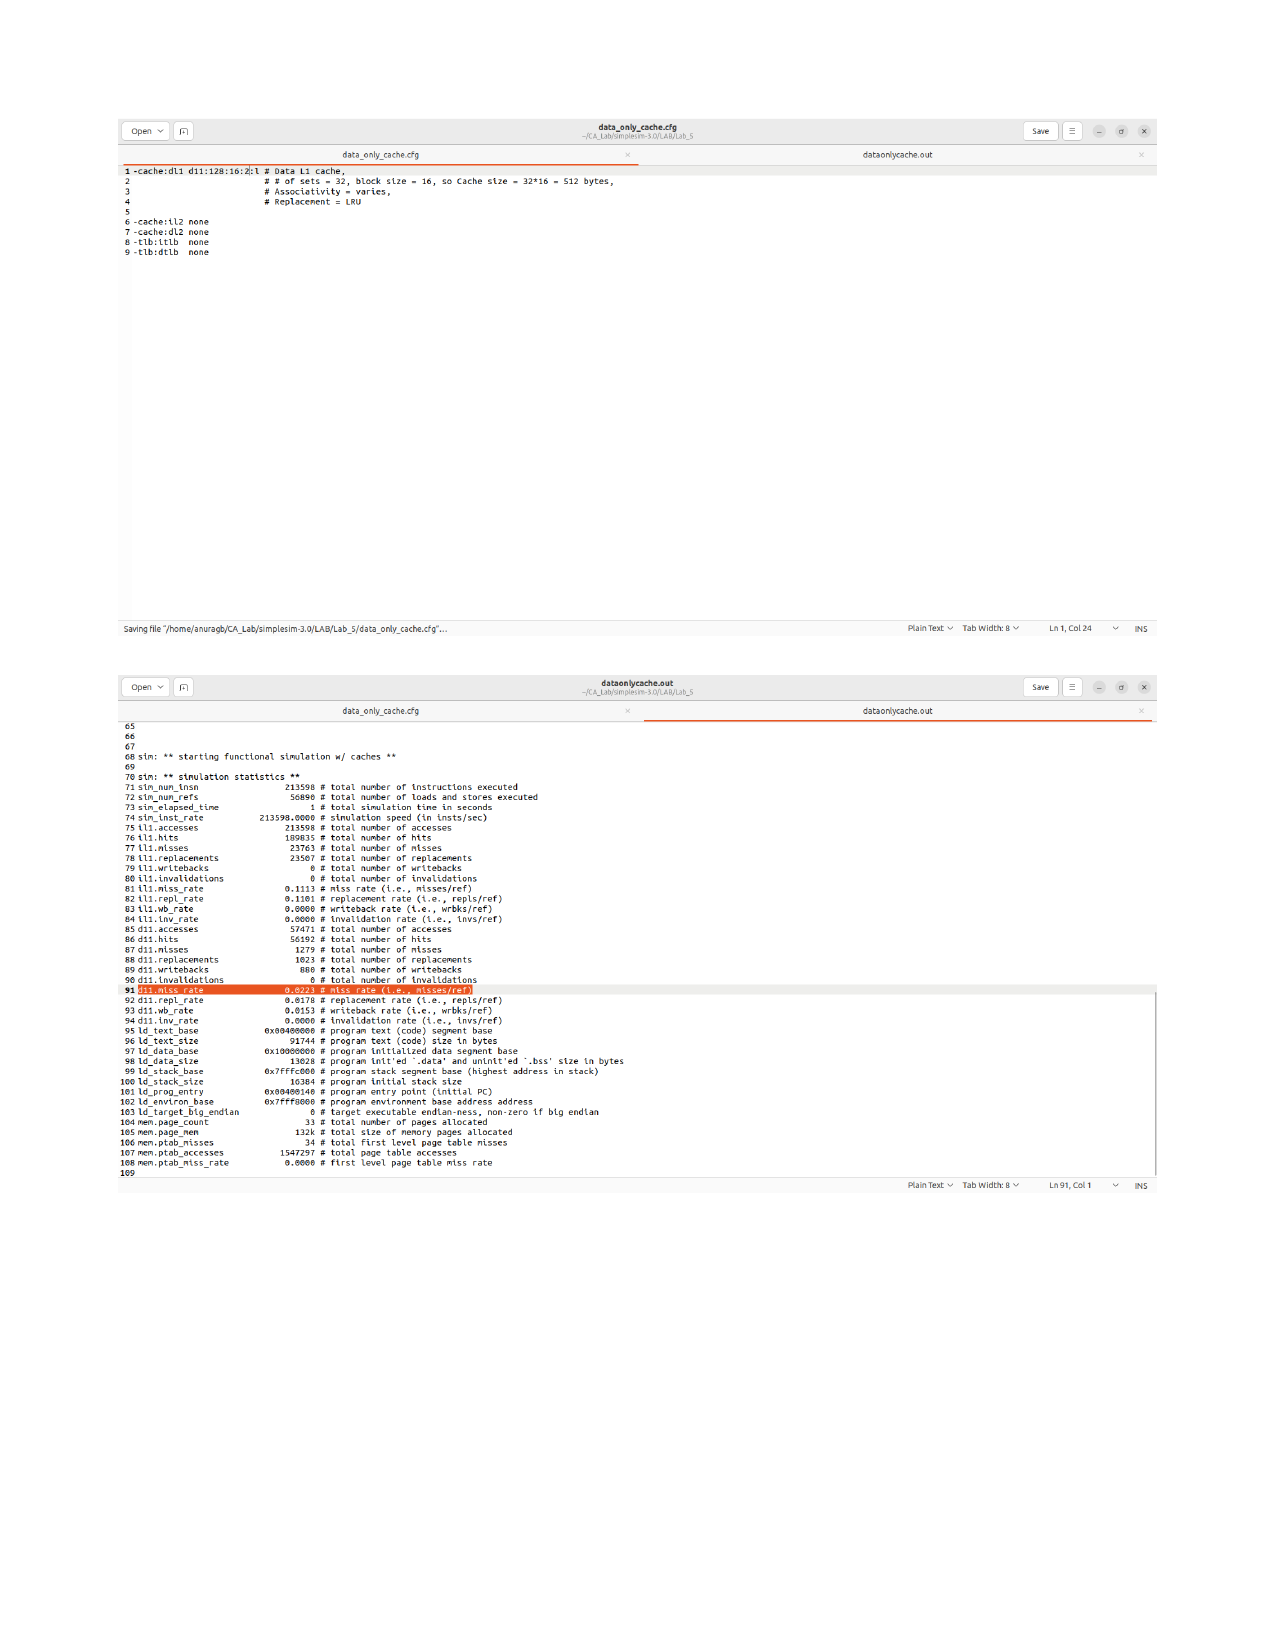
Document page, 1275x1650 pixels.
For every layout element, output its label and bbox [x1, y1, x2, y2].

picture [118, 118, 1157, 636]
picture [118, 675, 1157, 1193]
